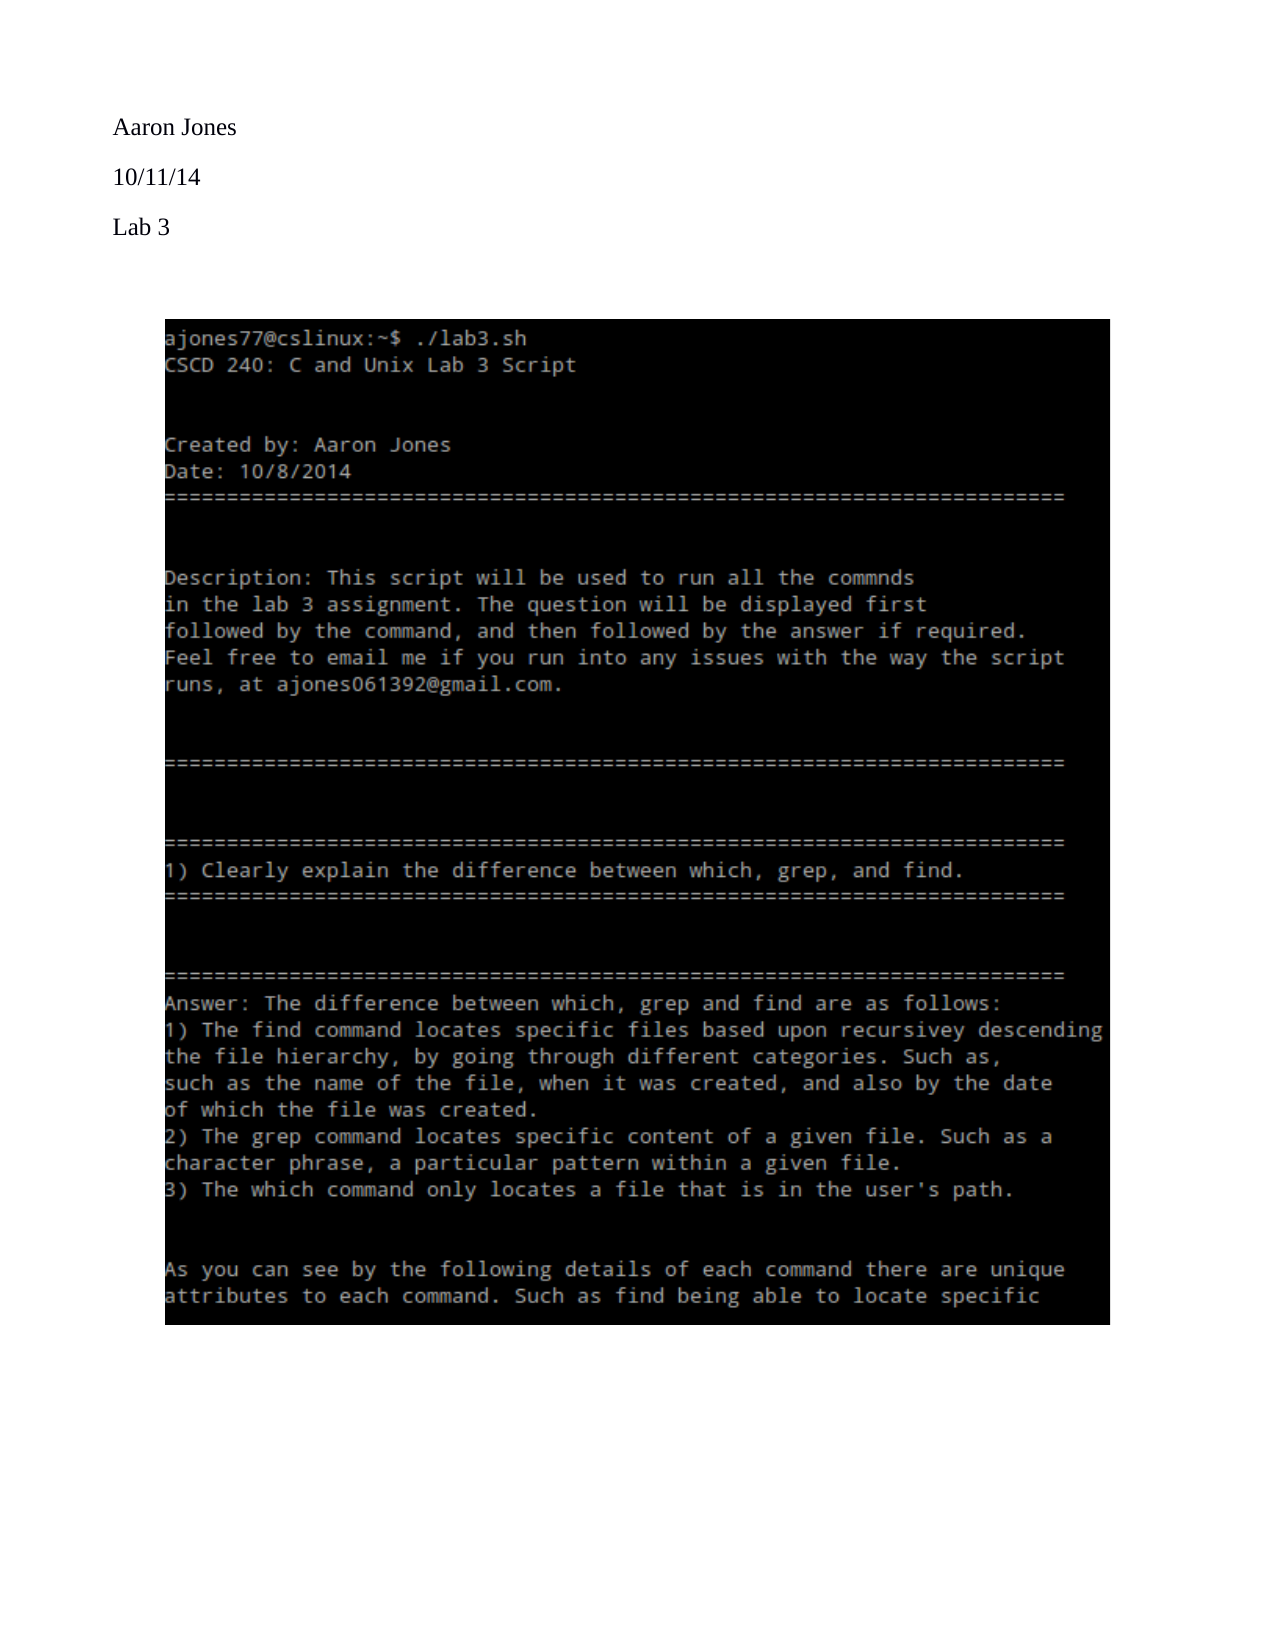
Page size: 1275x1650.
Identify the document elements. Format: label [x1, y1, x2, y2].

picture [165, 319, 1111, 1325]
